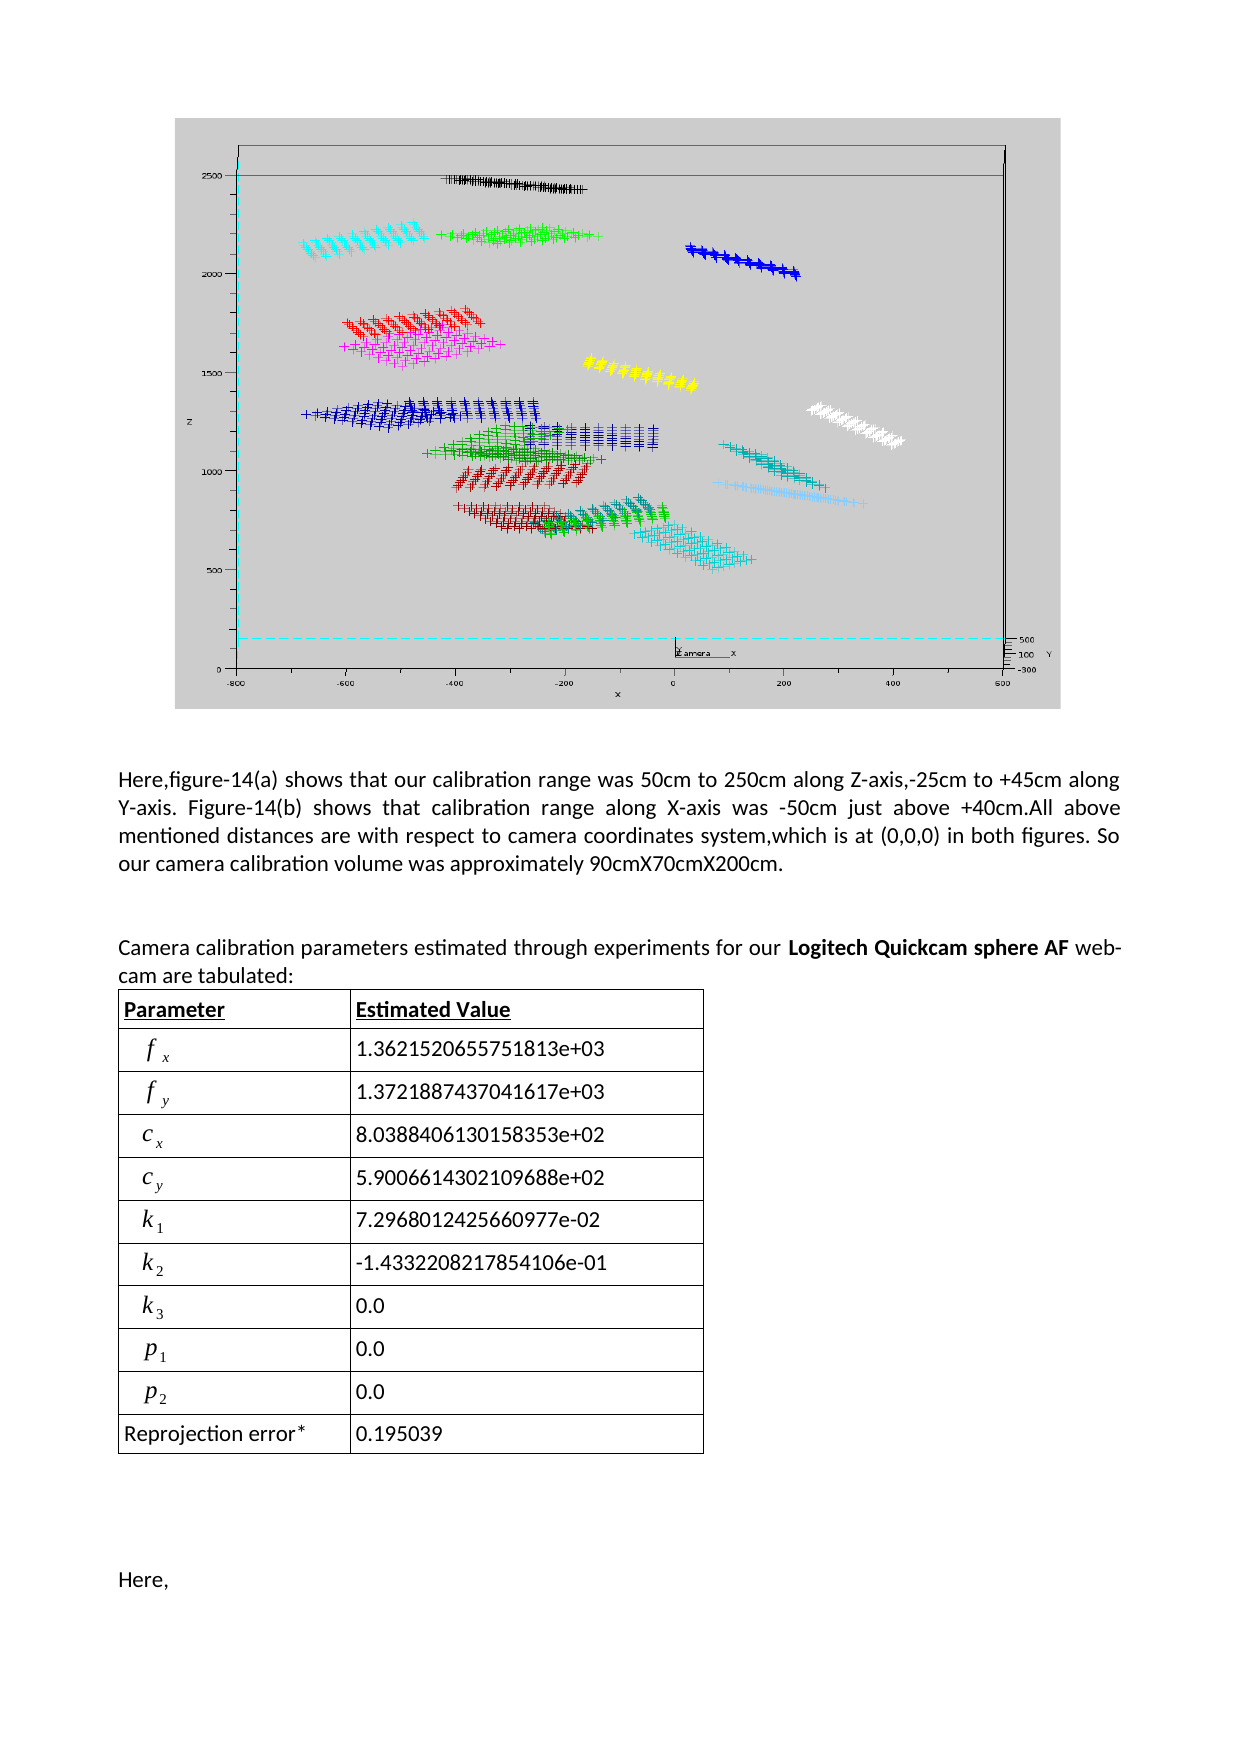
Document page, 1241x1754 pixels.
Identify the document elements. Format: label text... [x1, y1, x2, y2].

table_cell [119, 1244, 350, 1285]
table_cell 0.0 [351, 1372, 703, 1414]
table_cell 8.0388406130158353e+02 [351, 1115, 703, 1157]
table_cell 0.0 [351, 1329, 703, 1371]
table_cell [119, 1372, 350, 1414]
table_cell [119, 1115, 350, 1157]
table_cell [119, 1329, 350, 1371]
table_cell 0.195039 [351, 1415, 703, 1453]
table_cell [119, 1072, 350, 1114]
table_cell 7.2968012425660977e-02 [351, 1201, 703, 1243]
text Camera calibration parameters estimated through experiments for our Logitech Quickcam sphere AF web- cam are tabulated: [118, 933, 1122, 989]
table_cell [119, 1201, 350, 1243]
table_cell [119, 1158, 350, 1200]
picture [174, 118, 1061, 709]
table_cell Reprojection error* [119, 1415, 350, 1453]
text Here,figure-14(a) shows that our calibration range was 50cm to 250cm along Z-axis,-25cm to +45cm along Y-axis. Figure-14(b) shows that calibration range along X-axis was -50cm just above +40cm.All above mentioned distances are with respect to camera coordinates system,which is at (0,0,0) in both figures. So our camera calibration volume was approximately 90cmX70cmX200cm. [118, 765, 1122, 877]
table_cell 1.3721887437041617e+03 [351, 1072, 703, 1114]
text Here, [118, 1566, 1122, 1593]
table_cell -1.4332208217854106e-01 [351, 1244, 703, 1285]
table_header Estimated Value [351, 990, 703, 1028]
table_header Parameter [119, 990, 350, 1028]
table_cell 1.3621520655751813e+03 [351, 1029, 703, 1071]
table_cell 5.9006614302109688e+02 [351, 1158, 703, 1200]
table_cell 0.0 [351, 1286, 703, 1328]
table_cell [119, 1286, 350, 1328]
table_cell [119, 1029, 350, 1071]
